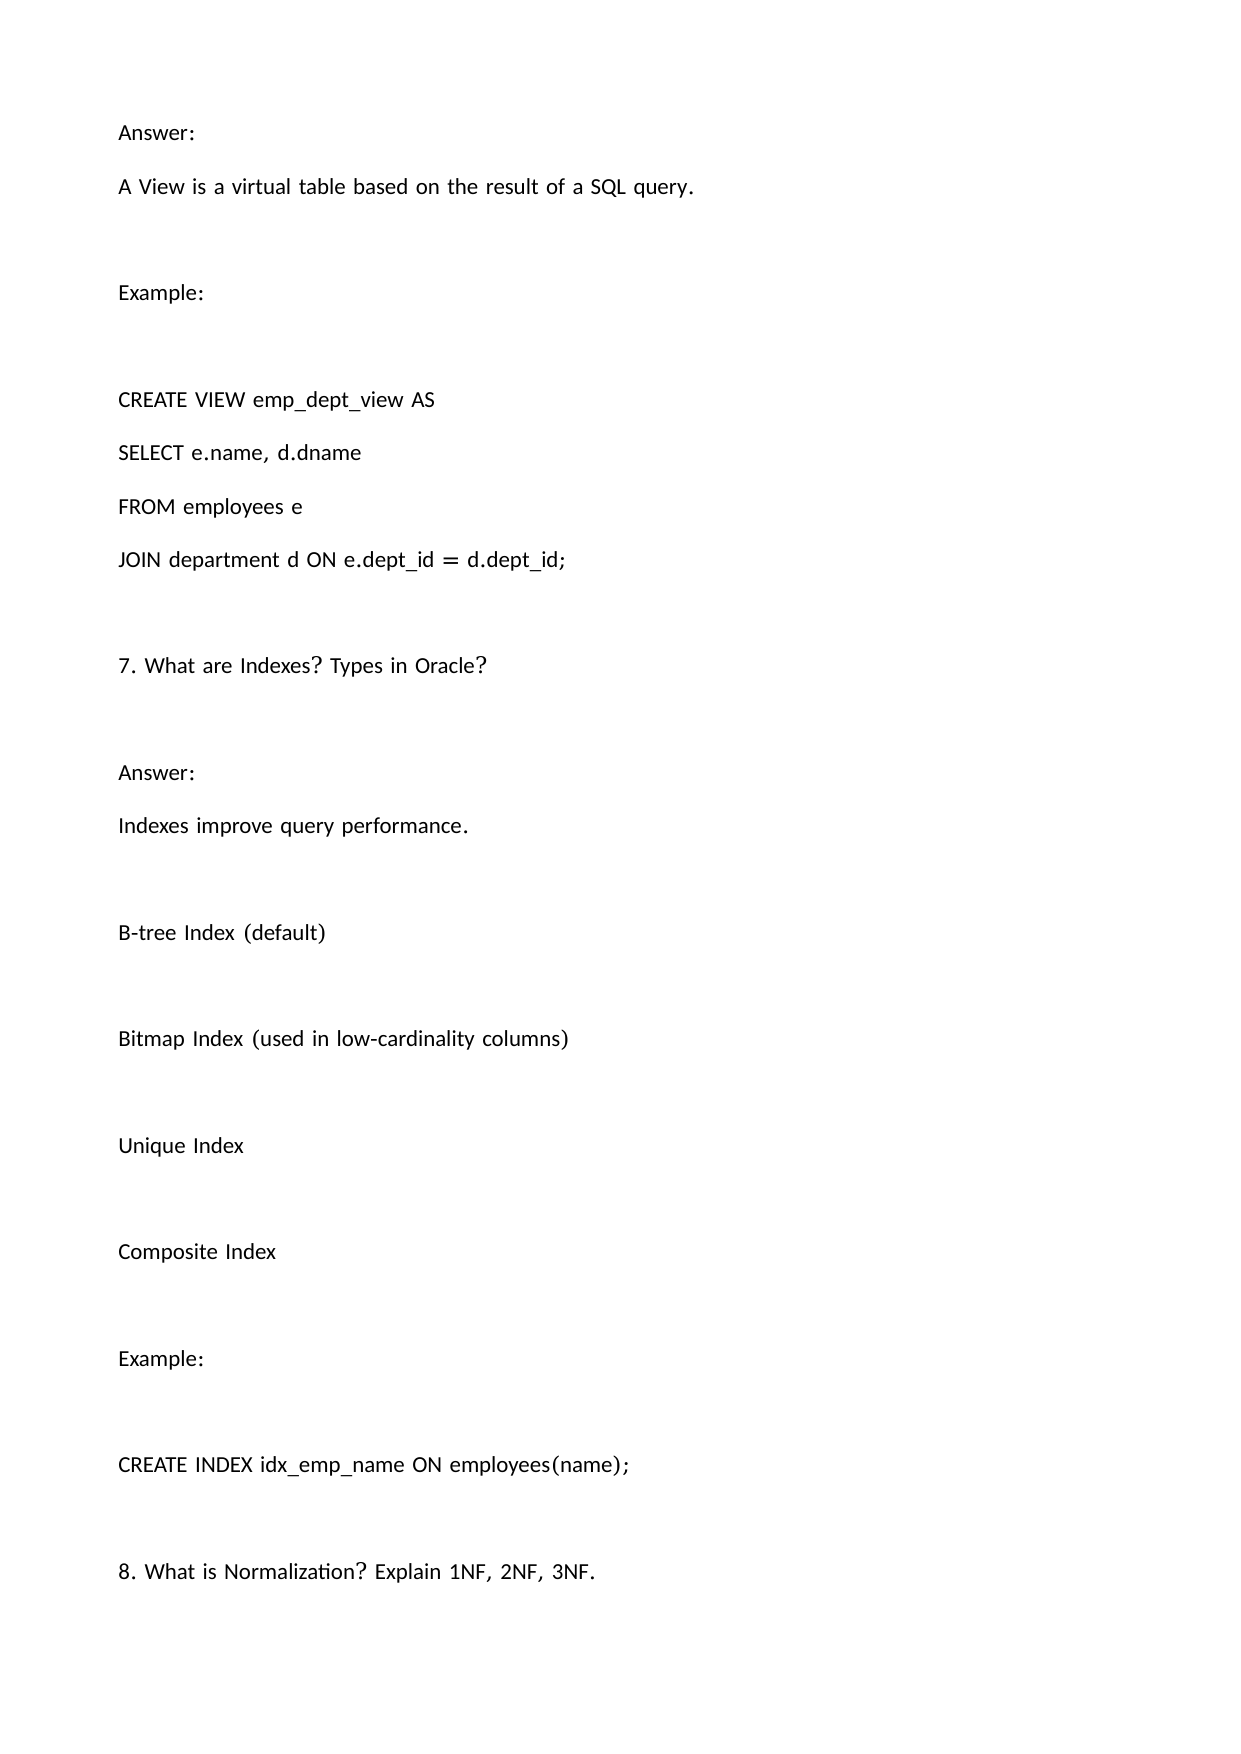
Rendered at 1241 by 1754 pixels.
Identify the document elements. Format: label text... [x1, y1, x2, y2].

text Example: [118, 278, 1122, 306]
text 8. What is Normalization? Explain 1NF, 2NF, 3NF. [118, 1556, 1122, 1585]
text CREATE INDEX idx_emp_name ON employees(name); [118, 1450, 1122, 1478]
text Answer: [118, 758, 1122, 786]
text Indexes improve query performance. [118, 811, 1122, 839]
text Example: [118, 1343, 1122, 1372]
text B-tree Index (default) [118, 918, 1122, 946]
text SELECT e.name, d.dname [118, 438, 1122, 466]
text 7. What are Indexes? Types in Oracle? [118, 651, 1122, 680]
text A View is a virtual table based on the result of a SQL query. [118, 172, 1122, 200]
text Composite Index [118, 1237, 1122, 1265]
text JOIN department d ON e.dept_id = d.dept_id; [118, 545, 1122, 573]
text Unique Index [118, 1131, 1122, 1159]
text Bitmap Index (used in low-cardinality columns) [118, 1024, 1122, 1052]
text Answer: [118, 118, 1122, 147]
text FROM employees e [118, 491, 1122, 520]
text CREATE VIEW emp_dept_view AS [118, 384, 1122, 413]
